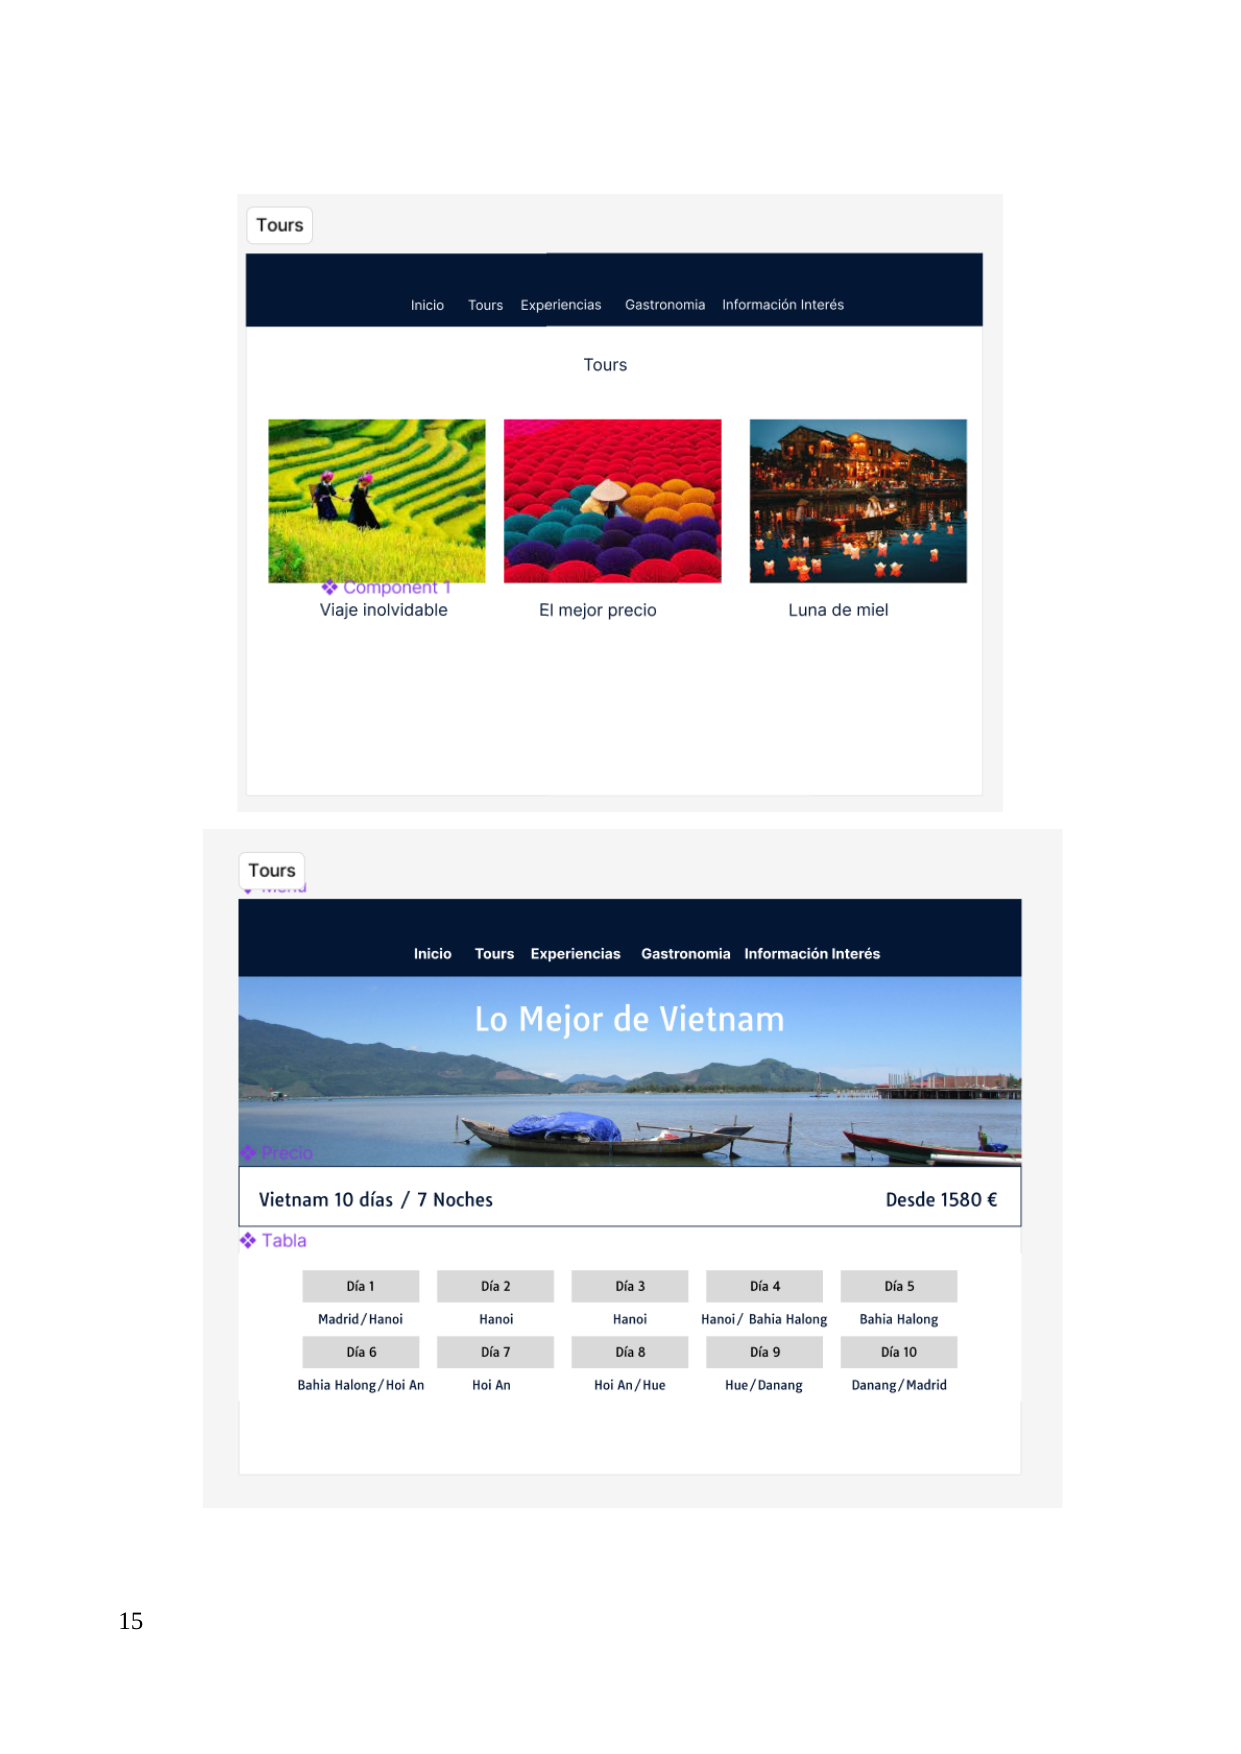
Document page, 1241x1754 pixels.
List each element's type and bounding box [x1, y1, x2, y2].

picture [237, 194, 1003, 812]
picture [202, 829, 1063, 1508]
